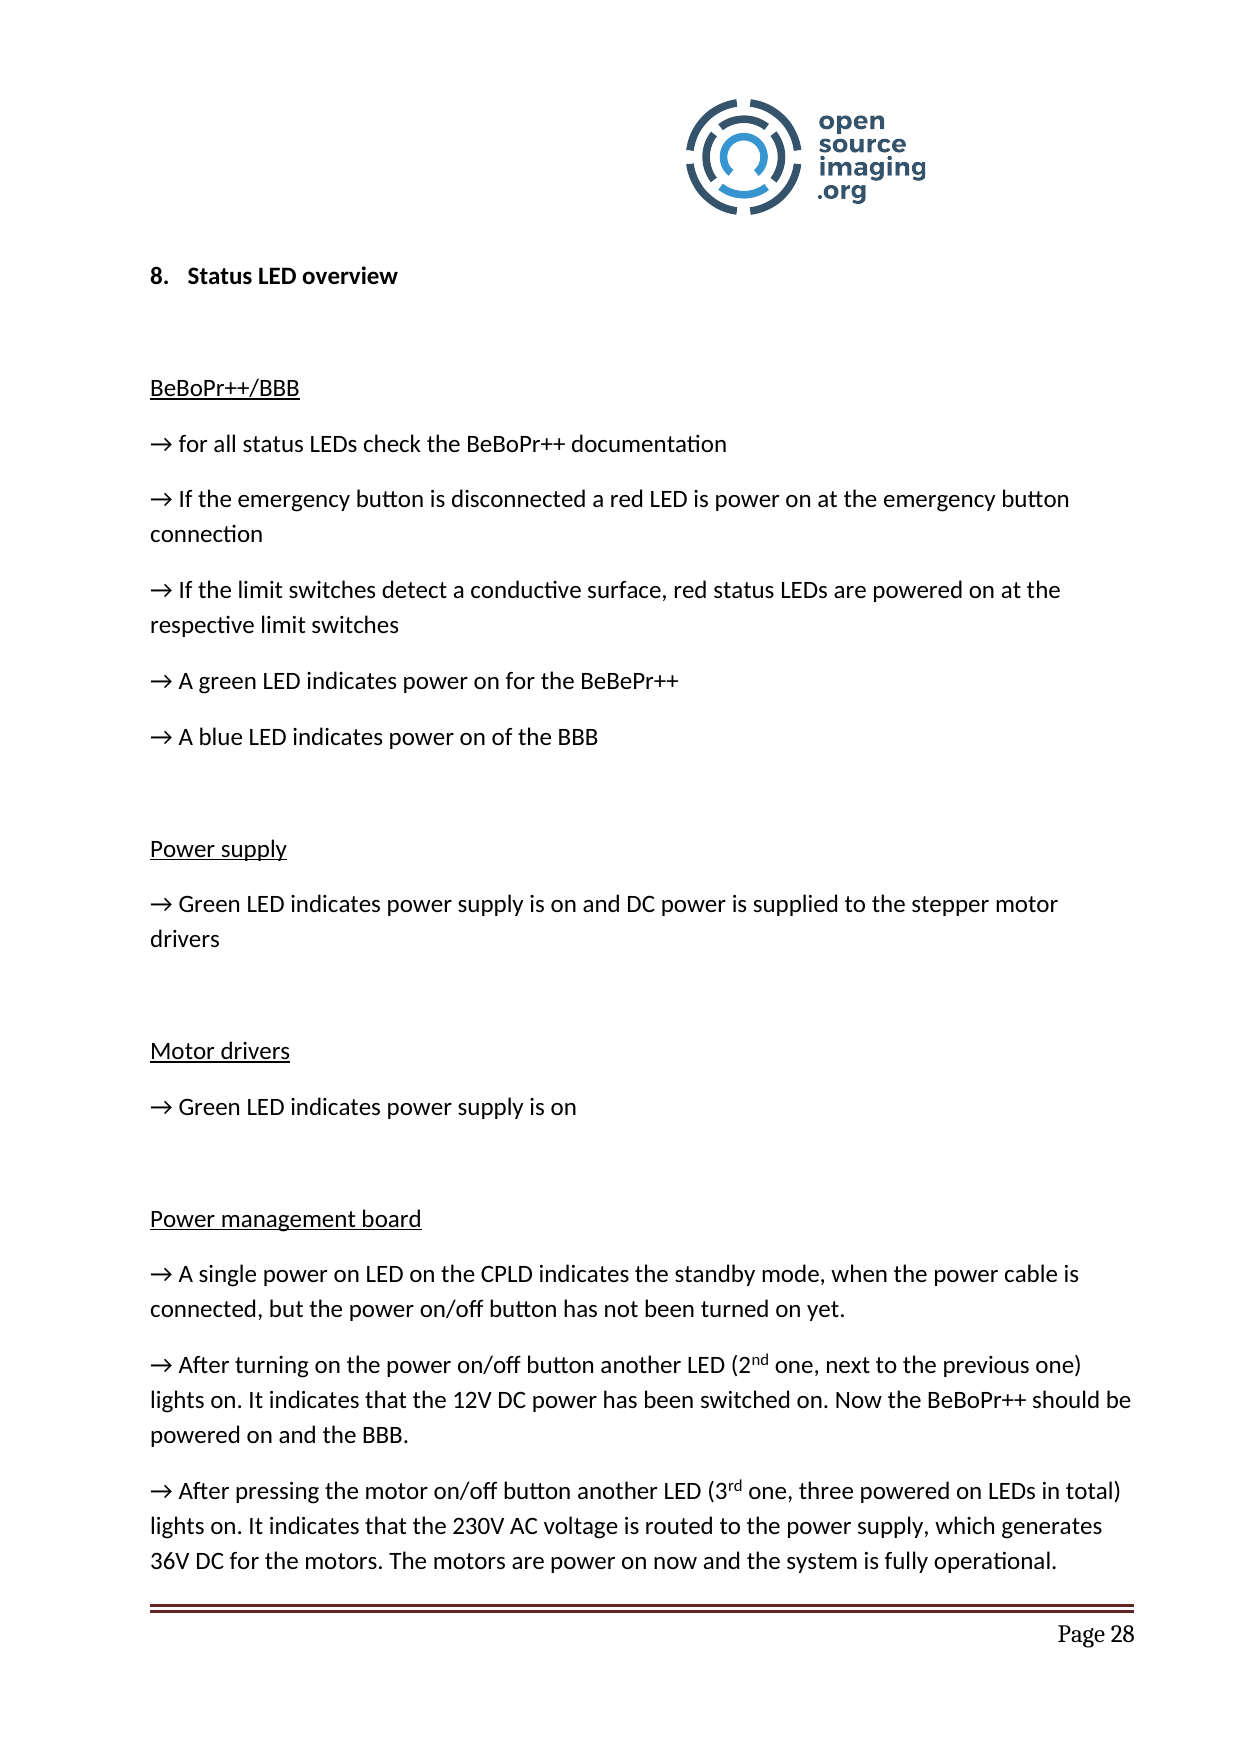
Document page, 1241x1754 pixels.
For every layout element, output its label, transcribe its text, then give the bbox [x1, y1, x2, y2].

text Power supply [150, 833, 1134, 863]
text → A single power on LED on the CPLD indicates the standby mode, when the power cable is connected, but the power on/off button has not been turned on yet. [150, 1258, 1134, 1324]
list Status LED overview [150, 260, 1134, 291]
text → A green LED indicates power on for the BeBePr++ [150, 665, 1134, 696]
text BeBoPr++/BBB [150, 372, 1134, 402]
text → After turning on the power on/off button another LED (2nd one, next to the previous one) lights on. It indicates that the 12V DC power has been switched on. Now the BeBoPr++ should be powered on and the BBB. [150, 1349, 1134, 1450]
text → A blue LED indicates power on of the BBB [150, 721, 1134, 752]
text → If the emergency button is disconnected a red LED is power on at the emergency button connection [150, 483, 1134, 549]
text → for all status LEDs check the BeBoPr++ documentation [150, 428, 1134, 458]
text → If the limit switches detect a conductive surface, red status LEDs are powered on at the respective limit switches [150, 574, 1134, 640]
text → Green LED indicates power supply is on [150, 1091, 1134, 1122]
text Motor drivers [150, 1035, 1134, 1066]
text Power management board [150, 1203, 1134, 1233]
text → Green LED indicates power supply is on and DC power is supplied to the stepper motor drivers [150, 888, 1134, 954]
text → After pressing the motor on/off button another LED (3rd one, three powered on LEDs in total) lights on. It indicates that the 230V AC voltage is routed to the power supply, which generates 36V DC for the motors. The motors are power on now and the system is fully operational. [150, 1475, 1134, 1576]
